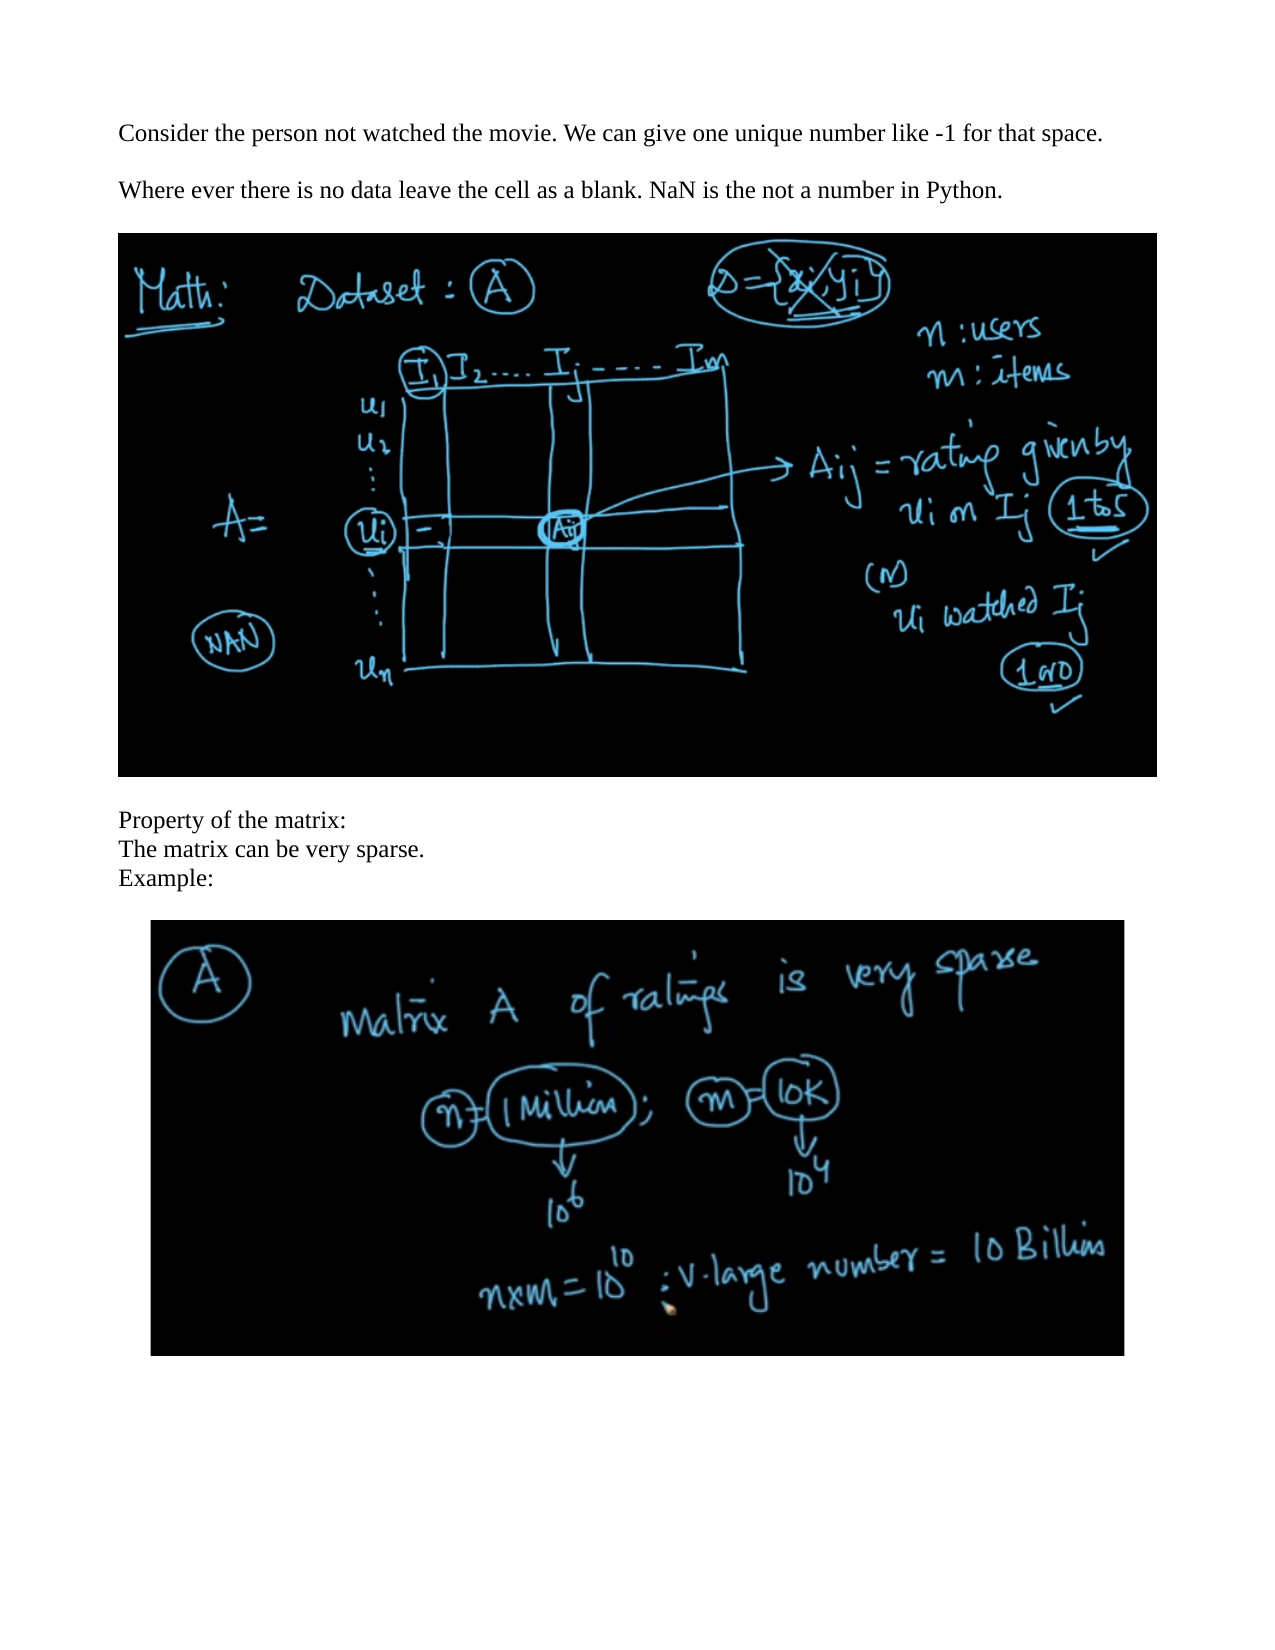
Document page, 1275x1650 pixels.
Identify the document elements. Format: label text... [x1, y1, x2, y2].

text Example: [118, 863, 1157, 891]
text Where ever there is no data leave the cell as a blank. NaN is the not a number in Python. [118, 176, 1157, 204]
text Consider the person not watched the movie. We can give one unique number like -1 for that space. [118, 118, 1157, 147]
picture [150, 920, 1125, 1356]
text Property of the matrix: [118, 805, 1157, 834]
picture [118, 233, 1157, 777]
text The matrix can be very sparse. [118, 834, 1157, 863]
